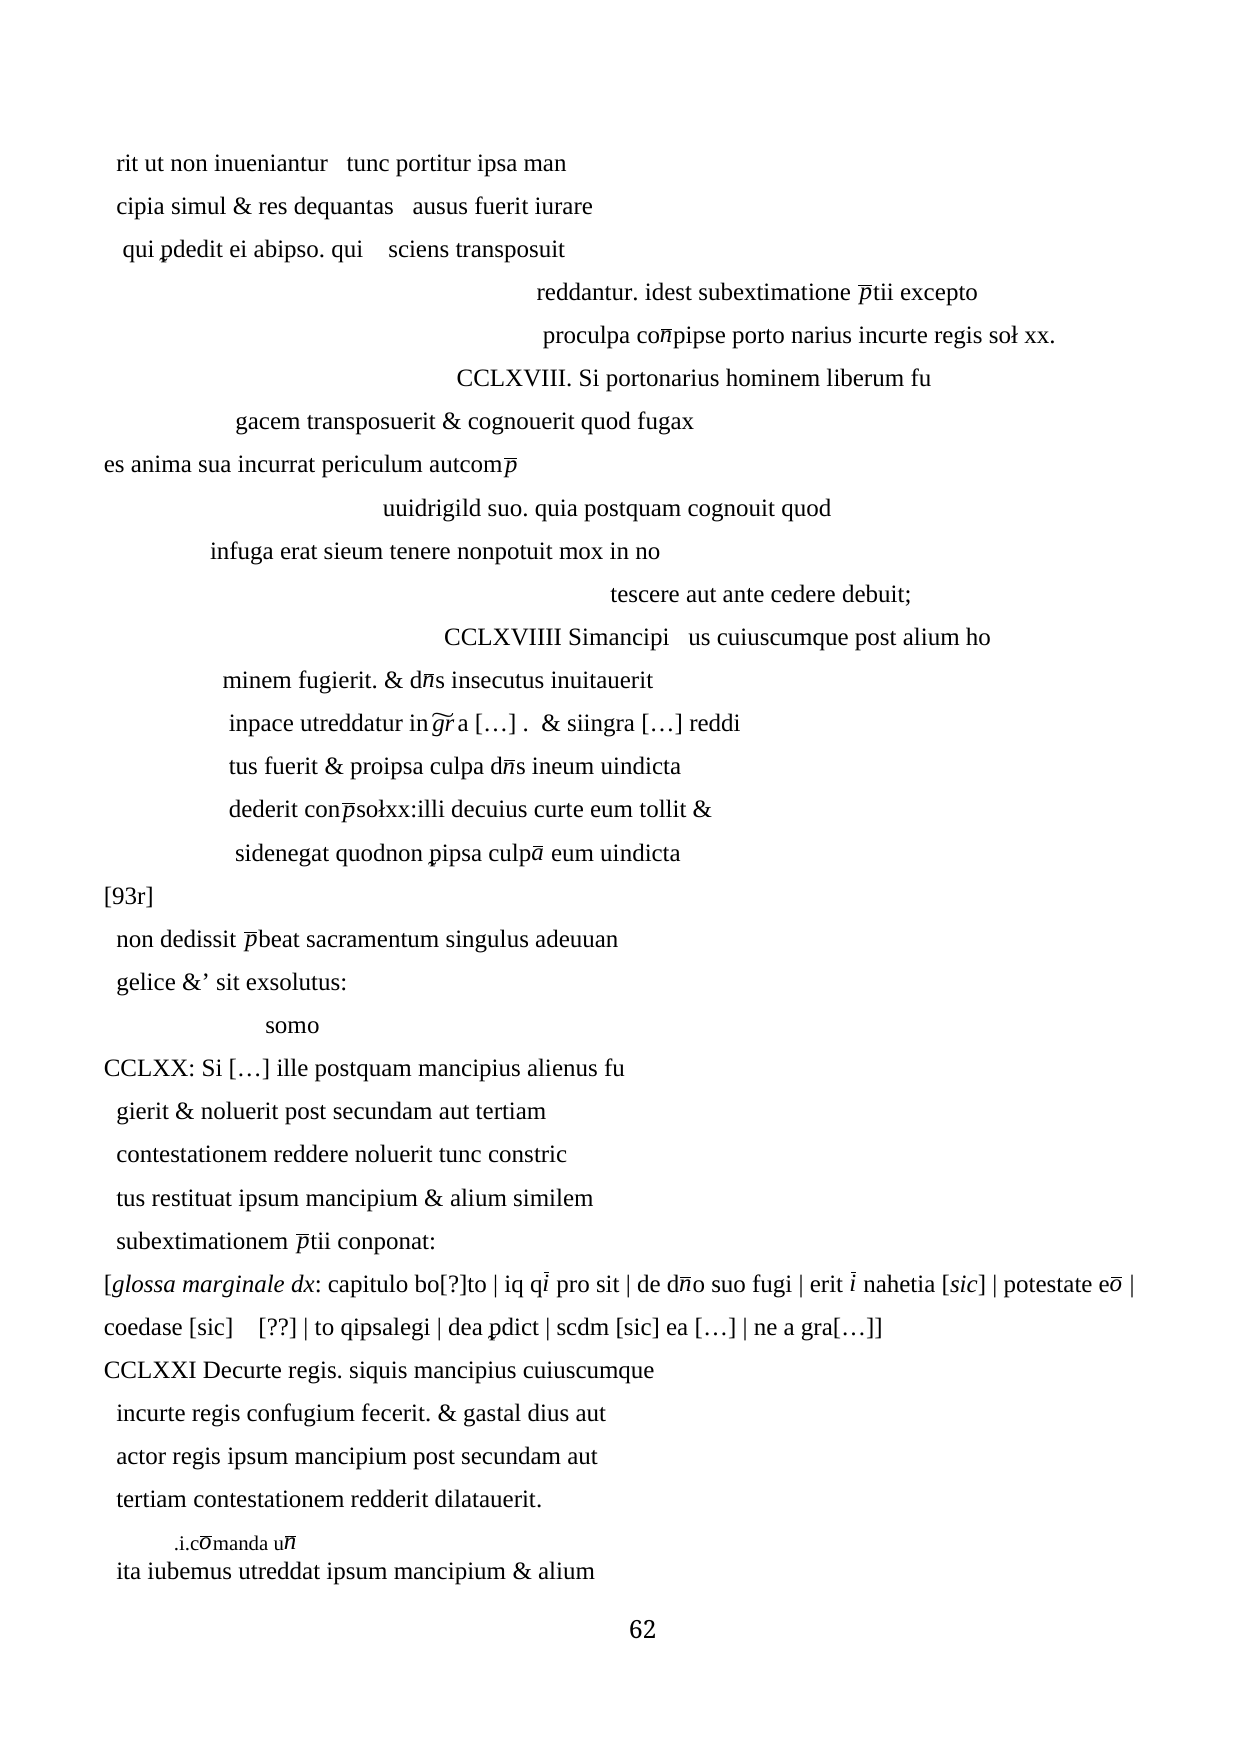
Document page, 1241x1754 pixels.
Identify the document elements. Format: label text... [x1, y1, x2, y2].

text uuidrigild suo. quia postquam cognouit quod [103, 493, 1211, 521]
text tescere aut ante cedere debuit; [103, 579, 1211, 608]
text actor regis ipsum mancipium post secundam aut [103, 1441, 1211, 1470]
text reddantur. idest subextimatione tii excepto [103, 277, 1211, 306]
text CCLXX: Si […] ille postquam mancipius alienus fu [103, 1053, 1211, 1082]
text cipia simul & res dequantas ausus fuerit iurare [103, 191, 1211, 219]
text [glossa marginale dx: capitulo bo[?]to | iq q pro sit | de do suo fugi | erit nahetia [sic] | potestate e | coedase [sic] [??] | to qipsalegi | dea ᵱdict | scdm [sic] ea […] | ne a gra[…]] [103, 1269, 1211, 1341]
text qui ᵱdedit ei abipso. qui sciens transposuit [103, 234, 1211, 263]
text subextimationem tii conponat: [103, 1226, 1211, 1254]
text somo [103, 1010, 1211, 1039]
text minem fugierit. & ds insecutus inuitauerit [103, 665, 1211, 694]
text gelice &’ sit exsolutus: [103, 967, 1211, 996]
text proculpa copipse porto narius incurte regis soł xx. [103, 320, 1211, 349]
text incurte regis confugium fecerit. & gastal dius aut [103, 1398, 1211, 1427]
text es anima sua incurrat periculum autcom [103, 449, 1211, 478]
text CCLXVIII. Si portonarius hominem liberum fu [103, 363, 1211, 392]
text inpace utreddatur ina […] . & siingra […] reddi [103, 708, 1211, 737]
text tus restituat ipsum mancipium & alium similem [103, 1183, 1211, 1211]
text ita iubemus utreddat ipsum mancipium & alium [103, 1556, 1211, 1585]
text dederit consołxx:illi decuius curte eum tollit & [103, 794, 1211, 823]
text .i.cmanda u [103, 1528, 1211, 1556]
text tertiam contestationem redderit dilatauerit. [103, 1484, 1211, 1513]
text sidenegat quodnon ᵱipsa culp eum uindicta [103, 838, 1211, 866]
text CCLXXI Decurte regis. siquis mancipius cuiuscumque [103, 1355, 1211, 1384]
text rit ut non inueniantur tunc portitur ipsa man [103, 148, 1211, 176]
text CCLXVIIII Simancipi us cuiuscumque post alium ho [103, 622, 1211, 651]
text gacem transposuerit & cognouerit quod fugax [103, 406, 1211, 435]
text non dedissit beat sacramentum singulus adeuuan [103, 924, 1211, 953]
text tus fuerit & proipsa culpa ds ineum uindicta [103, 751, 1211, 780]
text gierit & noluerit post secundam aut tertiam [103, 1096, 1211, 1125]
text [93r] [103, 881, 1211, 909]
text contestationem reddere noluerit tunc constric [103, 1139, 1211, 1168]
text infuga erat sieum tenere nonpotuit mox in no [103, 536, 1211, 564]
